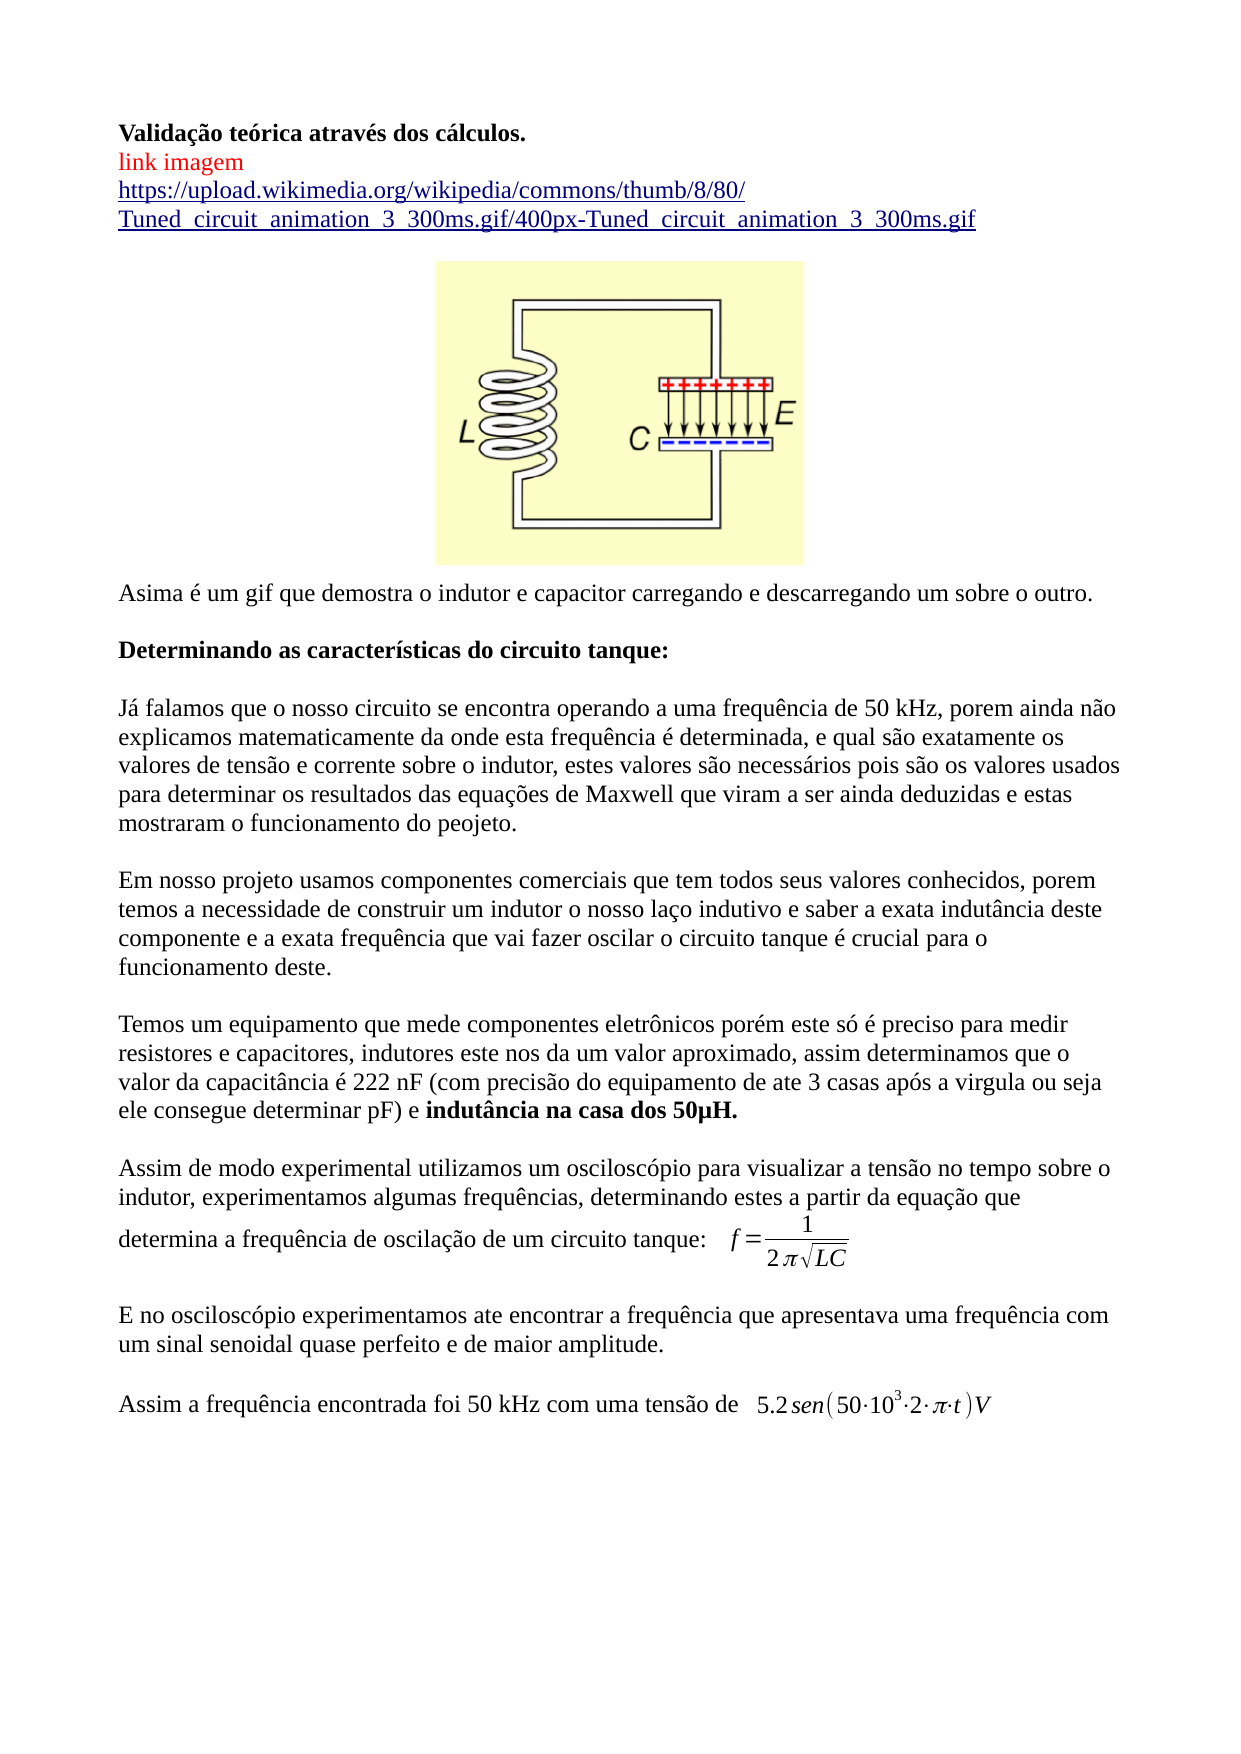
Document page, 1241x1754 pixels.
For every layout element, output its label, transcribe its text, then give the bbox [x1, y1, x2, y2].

text Em nosso projeto usamos componentes comerciais que tem todos seus valores conhecidos, porem temos a necessidade de construir um indutor o nosso laço indutivo e saber a exata indutância deste componente e a exata frequência que vai fazer oscilar o circuito tanque é crucial para o funcionamento deste. [118, 866, 1122, 981]
text Assim de modo experimental utilizamos um osciloscópio para visualizar a tensão no tempo sobre o indutor, experimentamos algumas frequências, determinando estes a partir da equação que determina a frequência de oscilação de um circuito tanque: [118, 1153, 1122, 1272]
text Validação teórica através dos cálculos. [118, 118, 1122, 147]
text Asima é um gif que demostra o indutor e capacitor carregando e descarregando um sobre o outro. [118, 578, 1122, 607]
picture [435, 261, 805, 565]
text Assim a frequência encontrada foi 50 kHz com uma tensão de [118, 1387, 1122, 1419]
text link imagem [118, 147, 1122, 176]
text E no osciloscópio experimentamos ate encontrar a frequência que apresentava uma frequência com um sinal senoidal quase perfeito e de maior amplitude. [118, 1300, 1122, 1358]
text Já falamos que o nosso circuito se encontra operando a uma frequência de 50 kHz, porem ainda não explicamos matematicamente da onde esta frequência é determinada, e qual são exatamente os valores de tensão e corrente sobre o indutor, estes valores são necessários pois são os valores usados para determinar os resultados das equações de Maxwell que viram a ser ainda deduzidas e estas mostraram o funcionamento do peojeto. [118, 693, 1122, 837]
text Temos um equipamento que mede componentes eletrônicos porém este só é preciso para medir resistores e capacitores, indutores este nos da um valor aproximado, assim determinamos que o valor da capacitância é 222 nF (com precisão do equipamento de ate 3 casas após a virgula ou seja ele consegue determinar pF) e indutância na casa dos 50µH. [118, 1009, 1122, 1124]
text https://upload.wikimedia.org/wikipedia/commons/thumb/8/80/Tuned_circuit_animation_3_300ms.gif/400px-Tuned_circuit_animation_3_300ms.gif [118, 176, 1122, 233]
text Determinando as características do circuito tanque: [118, 636, 1122, 664]
